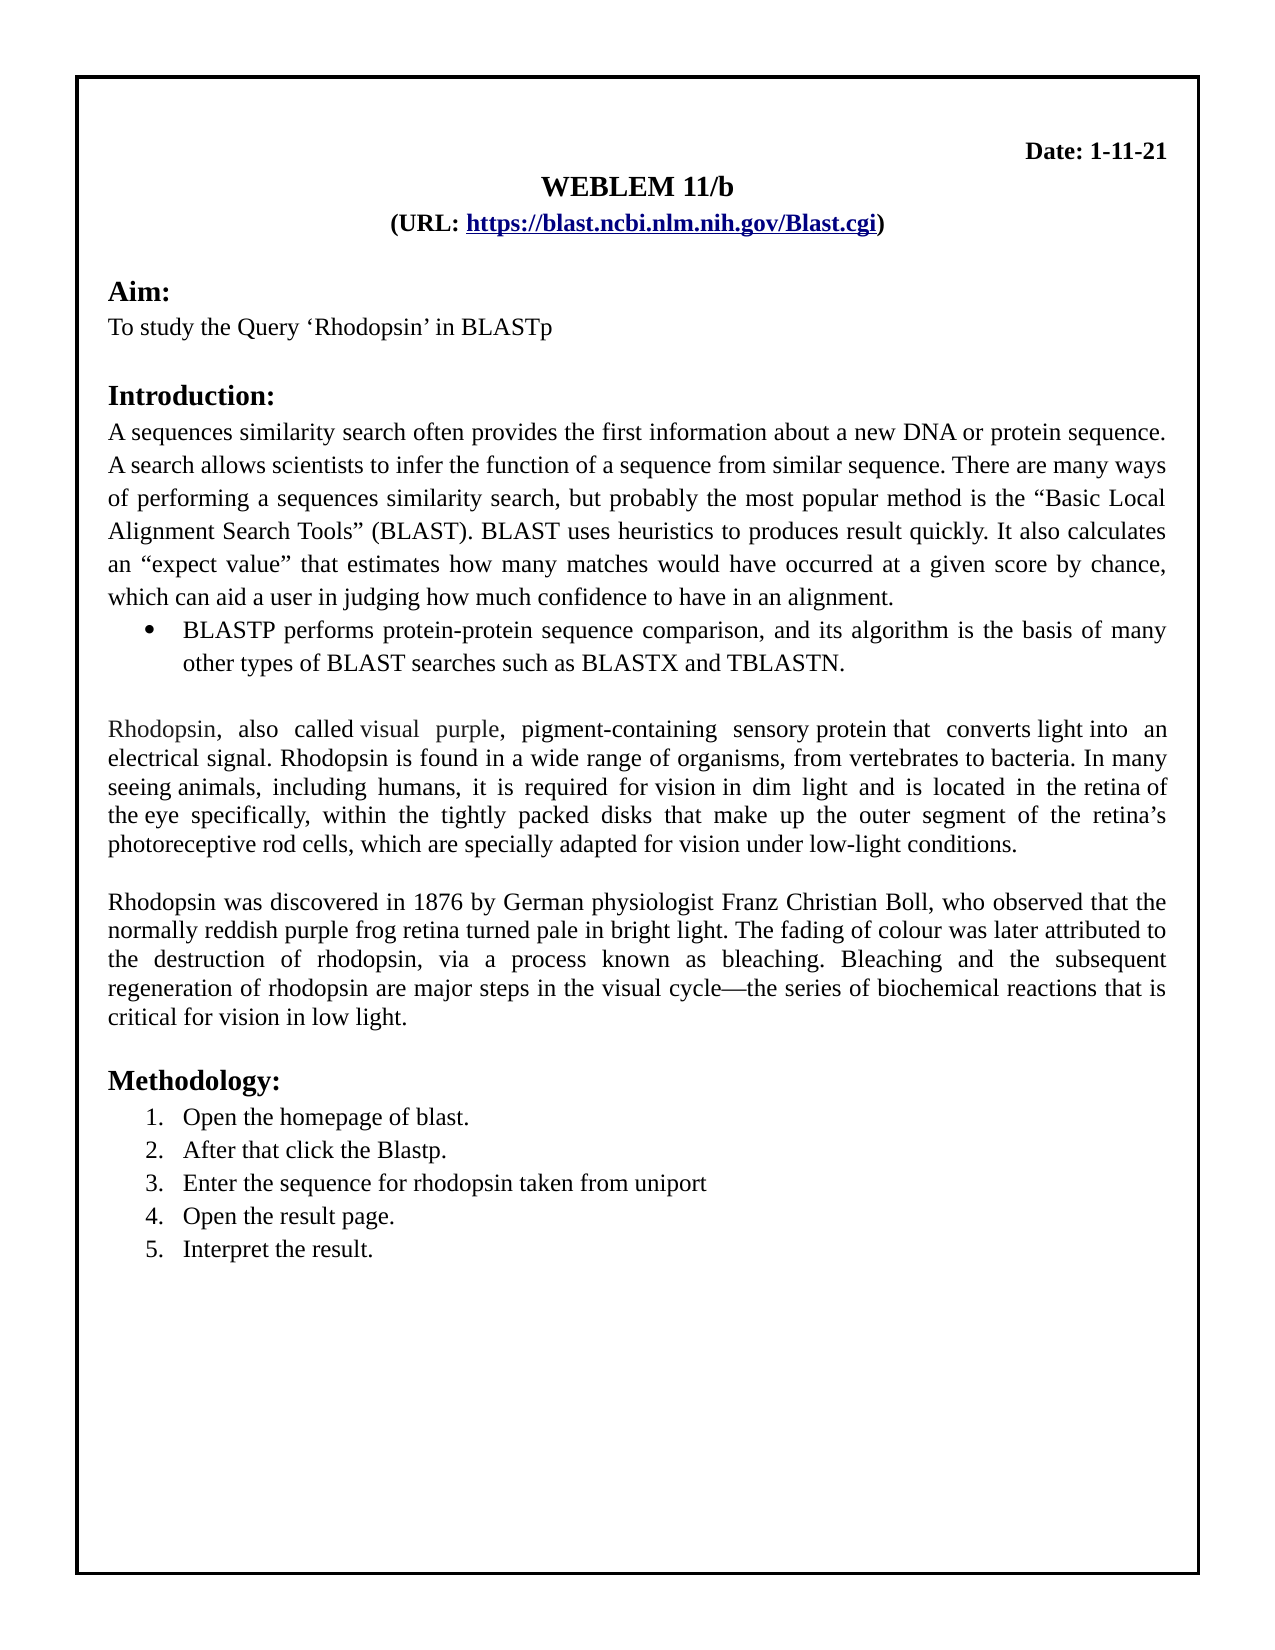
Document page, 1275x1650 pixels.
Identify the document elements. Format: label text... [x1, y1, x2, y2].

text Aim: [108, 274, 1167, 307]
text To study the Query ‘Rhodopsin’ in BLASTp [108, 312, 1167, 341]
list Open the homepage of blast. [145, 1102, 1167, 1131]
list BLASTP performs protein-protein sequence comparison, and its algorithm is the basis of many other types of BLAST searches such as BLASTX and TBLASTN. [145, 615, 1167, 677]
text Methodology: [108, 1063, 1167, 1097]
text (URL: https://blast.ncbi.nlm.nih.gov/Blast.cgi) [108, 208, 1167, 237]
text Introduction: [108, 378, 1167, 412]
text A sequences similarity search often provides the first information about a new DNA or protein sequence. A search allows scientists to infer the function of a sequence from similar sequence. There are many ways of performing a sequences similarity search, but probably the most popular method is the “Basic Local Alignment Search Tools” (BLAST). BLAST uses heuristics to produces result quickly. It also calculates an “expect value” that estimates how many matches would have occurred at a given score by chance, which can aid a user in judging how much confidence to have in an alignment. [108, 417, 1167, 611]
text Rhodopsin, also called visual purple, pigment-containing sensory protein that converts light into an electrical signal. Rhodopsin is found in a wide range of organisms, from vertebrates to bacteria. In many seeing animals, including humans, it is required for vision in dim light and is located in the retina of the eye specifically, within the tightly packed disks that make up the outer segment of the retina’s photoreceptive rod cells, which are specially adapted for vision under low-light conditions. [108, 714, 1167, 858]
list Interpret the result. [145, 1234, 1167, 1263]
list After that click the Blastp. [145, 1135, 1167, 1164]
text Rhodopsin was discovered in 1876 by German physiologist Franz Christian Boll, who observed that the normally reddish purple frog retina turned pale in bright light. The fading of colour was later attributed to the destruction of rhodopsin, via a process known as bleaching. Bleaching and the subsequent regeneration of rhodopsin are major steps in the visual cycle—the series of biochemical reactions that is critical for vision in low light. [108, 887, 1167, 1031]
list Enter the sequence for rhodopsin taken from uniport [145, 1168, 1167, 1197]
text Date: 1-11-21 [108, 136, 1167, 165]
list Open the result page. [145, 1201, 1167, 1230]
text WEBLEM 11/b [108, 169, 1167, 203]
